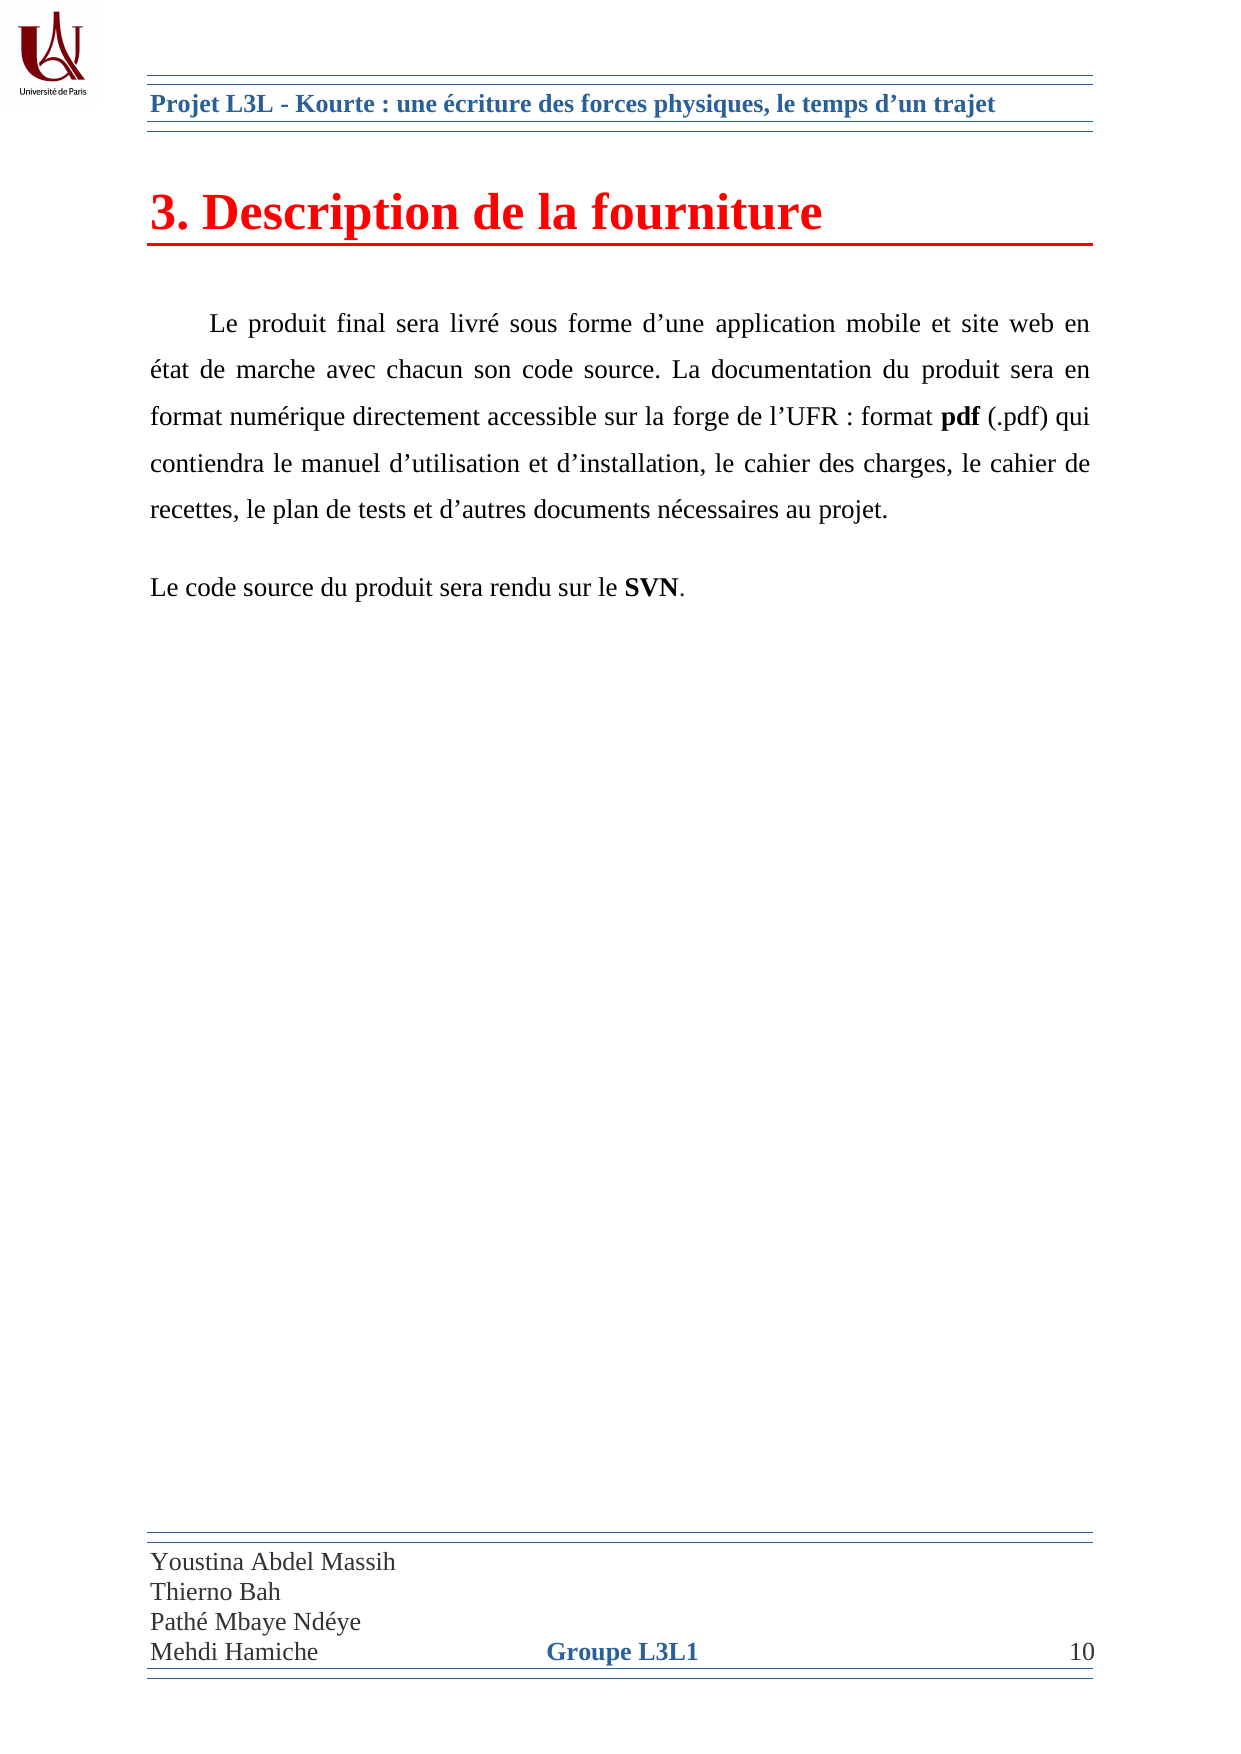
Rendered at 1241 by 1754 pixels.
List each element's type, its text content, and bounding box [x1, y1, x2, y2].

picture [0, 0, 101, 107]
text Le code source du produit sera rendu sur le SVN. [150, 571, 1090, 602]
subtitle 3. Description de la fourniture [147, 178, 1093, 243]
text Le produit final sera livré sous forme d’une application mobile et site web en état de marche avec chacun son code source. La documentation du produit sera en format numérique directement accessible sur la forge de l’UFR : format pdf (.pdf) qui contiendra le manuel d’utilisation et d’installation, le cahier des charges, le cahier de recettes, le plan de tests et d’autres documents nécessaires au projet. [150, 307, 1090, 524]
